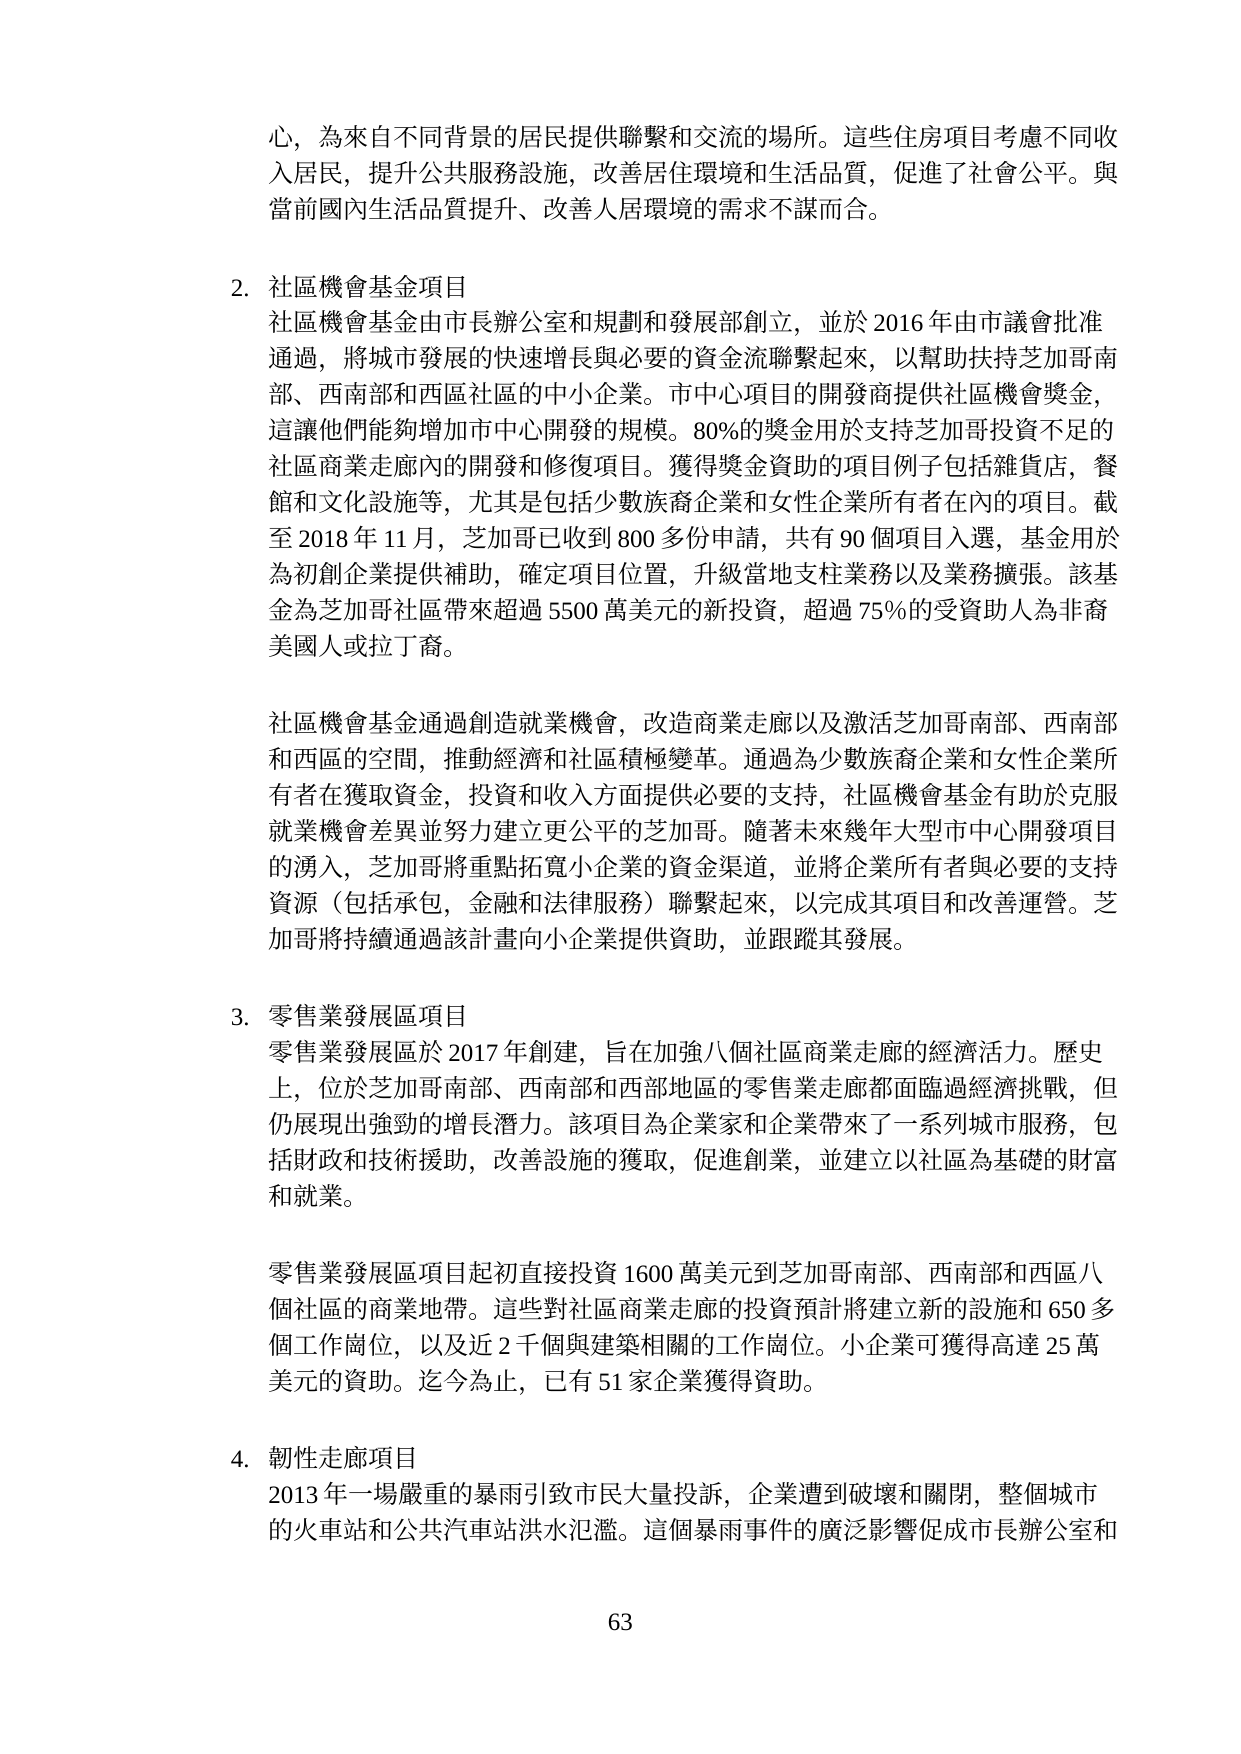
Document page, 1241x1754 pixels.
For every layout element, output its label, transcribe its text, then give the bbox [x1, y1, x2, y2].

list 零售業發展區項目起初直接投資1600萬美元到芝加哥南部、西南部和西區八個社區的商業地帶。這些對社區商業走廊的投資預計將建立新的設施和650多個工作崗位，以及近2千個與建築相關的工作崗位。小企業可獲得高達25萬美元的資助。迄今為止，已有51家企業獲得資助。 [231, 1253, 1122, 1426]
list 社區機會基金通過創造就業機會，改造商業走廊以及激活芝加哥南部、西南部和西區的空間，推動經濟和社區積極變革。通過為少數族裔企業和女性企業所有者在獲取資金，投資和收入方面提供必要的支持，社區機會基金有助於克服就業機會差異並努力建立更公平的芝加哥。隨著未來幾年大型市中心開發項目的湧入，芝加哥將重點拓寬小企業的資金渠道，並將企業所有者與必要的支持資源（包括承包，金融和法律服務）聯繫起來，以完成其項目和改善運營。芝加哥將持續通過該計畫向小企業提供資助，並跟蹤其發展。 [231, 704, 1122, 984]
list 零售業發展區項目 零售業發展區於2017年創建，旨在加強八個社區商業走廊的經濟活力。歷史上，位於芝加哥南部、西南部和西部地區的零售業走廊都面臨過經濟挑戰，但仍展現出強勁的增長潛力。該項目為企業家和企業帶來了一系列城市服務，包括財政和技術援助，改善設施的獲取，促進創業，並建立以社區為基礎的財富和就業。 [231, 997, 1122, 1241]
list 社區機會基金項目 社區機會基金由市長辦公室和規劃和發展部創立，並於2016年由市議會批准通過，將城市發展的快速增長與必要的資金流聯繫起來，以幫助扶持芝加哥南部、西南部和西區社區的中小企業。市中心項目的開發商提供社區機會獎金，這讓他們能夠增加市中心開發的規模。80%的獎金用於支持芝加哥投資不足的社區商業走廊內的開發和修復項目。獲得獎金資助的項目例子包括雜貨店，餐館和文化設施等，尤其是包括少數族裔企業和女性企業所有者在內的項目。截至2018年11月，芝加哥已收到800多份申請，共有90個項目入選，基金用於為初創企業提供補助，確定項目位置，升級當地支柱業務以及業務擴張。該基金為芝加哥社區帶來超過5500萬美元的新投資，超過75％的受資助人為非裔美國人或拉丁裔。 [231, 267, 1122, 691]
list 韌性走廊項目 2013年一場嚴重的暴雨引致市民大量投訴，企業遭到破壞和關閉，整個城市的火車站和公共汽車站洪水氾濫。這個暴雨事件的廣泛影響促成市長辦公室和城市規劃、水管理、交通和應急管理機構優先制定戰略，減少暴雨事件的影響。 [231, 1438, 1122, 1546]
list 這些新開發項目及其共同設立的圖書館將通過增加住房選擇來強化社區功能，同時方便低收入居民更容易獲得圖書館資源。社區公共圖書館促進了知識教育，並為各年齡段的居民提供了進行各種社交活動的空間。公共圖書館作為社區中心，為來自不同背景的居民提供聯繫和交流的場所。這些住房項目考慮不同收入居民，提升公共服務設施，改善居住環境和生活品質，促進了社會公平。與當前國內生活品質提升、改善人居環境的需求不謀而合。 [231, 118, 1122, 255]
